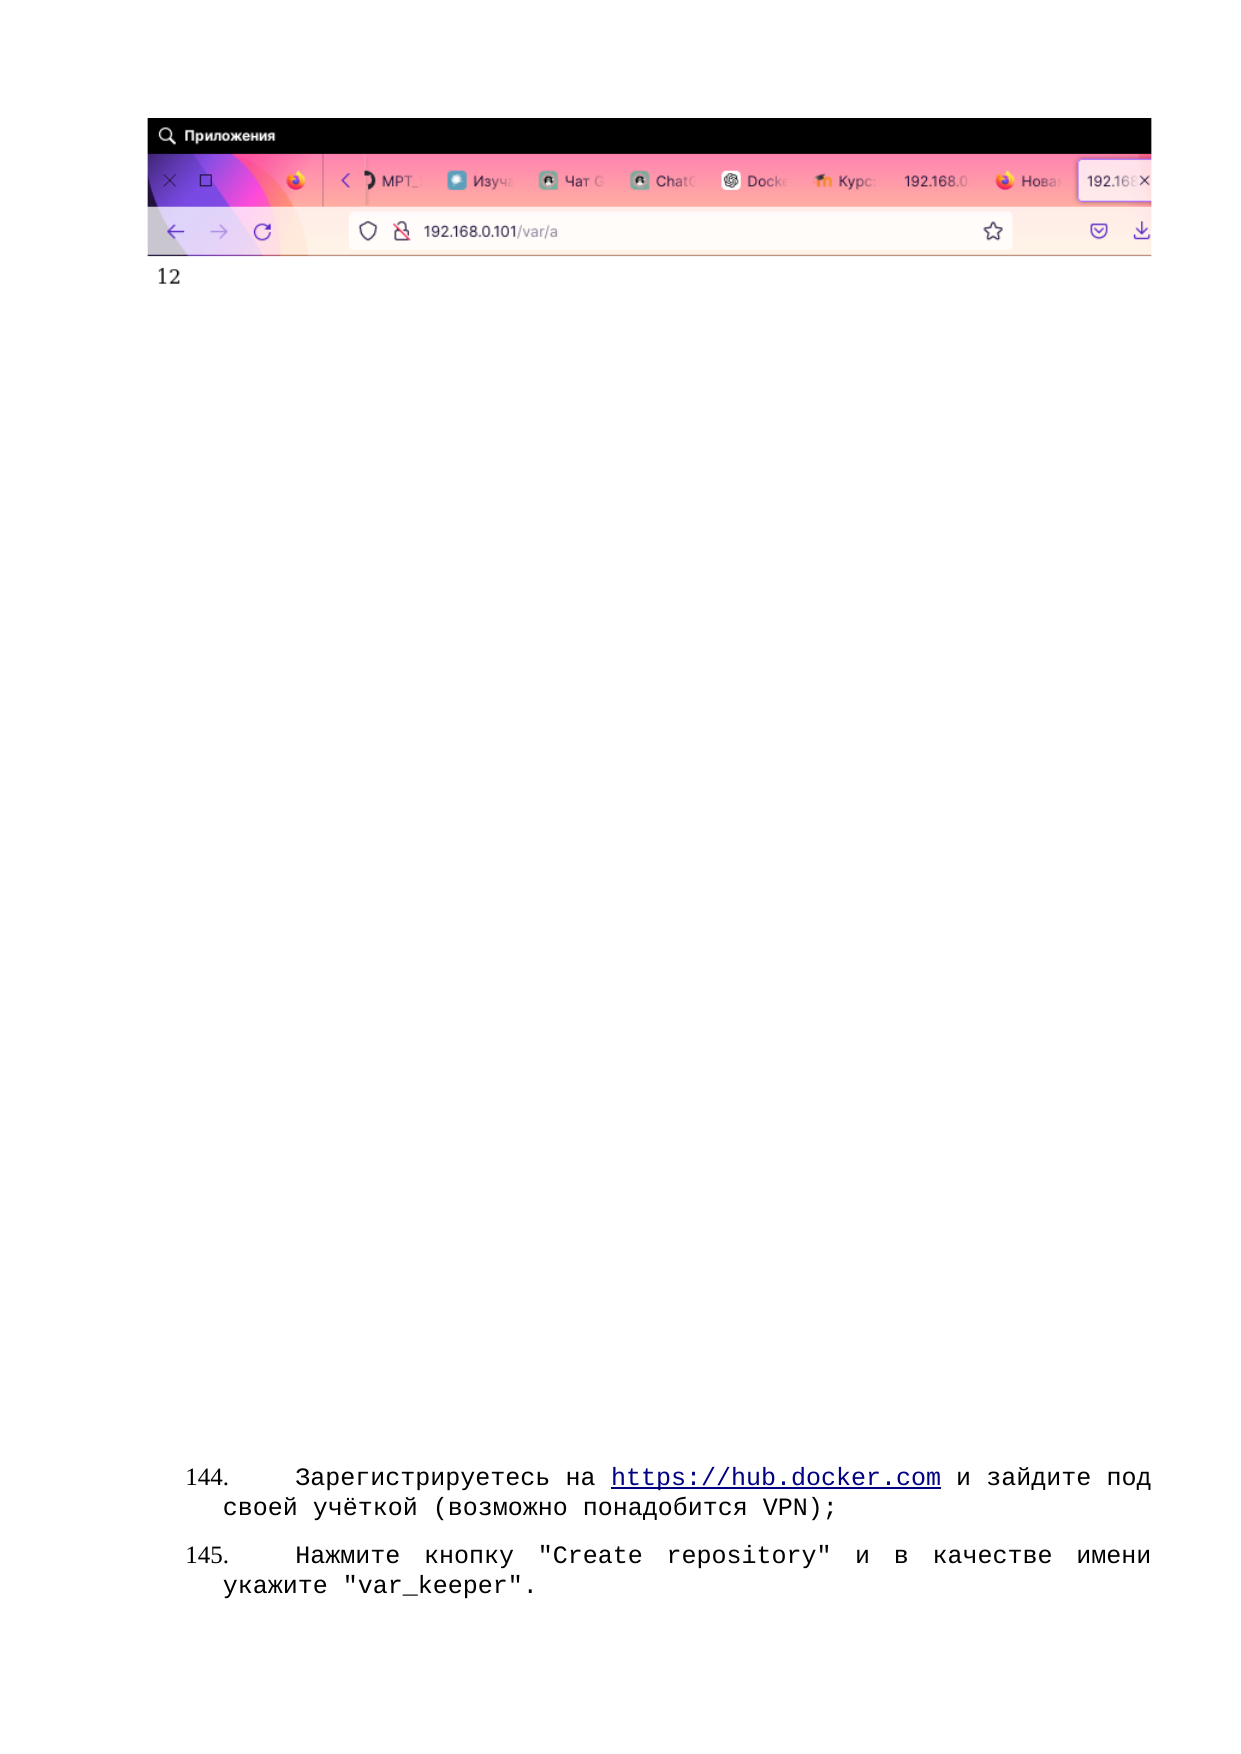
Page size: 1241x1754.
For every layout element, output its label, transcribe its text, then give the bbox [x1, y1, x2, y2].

list Зарегистрируетесь на https://hub.docker.com и зайдите под своей учёткой (возможно понадобится VPN); [185, 1462, 1152, 1523]
list Нажмите кнопку "Create repository" и в качестве имени укажите "var_keeper". [185, 1540, 1152, 1601]
picture [147, 118, 1152, 1414]
